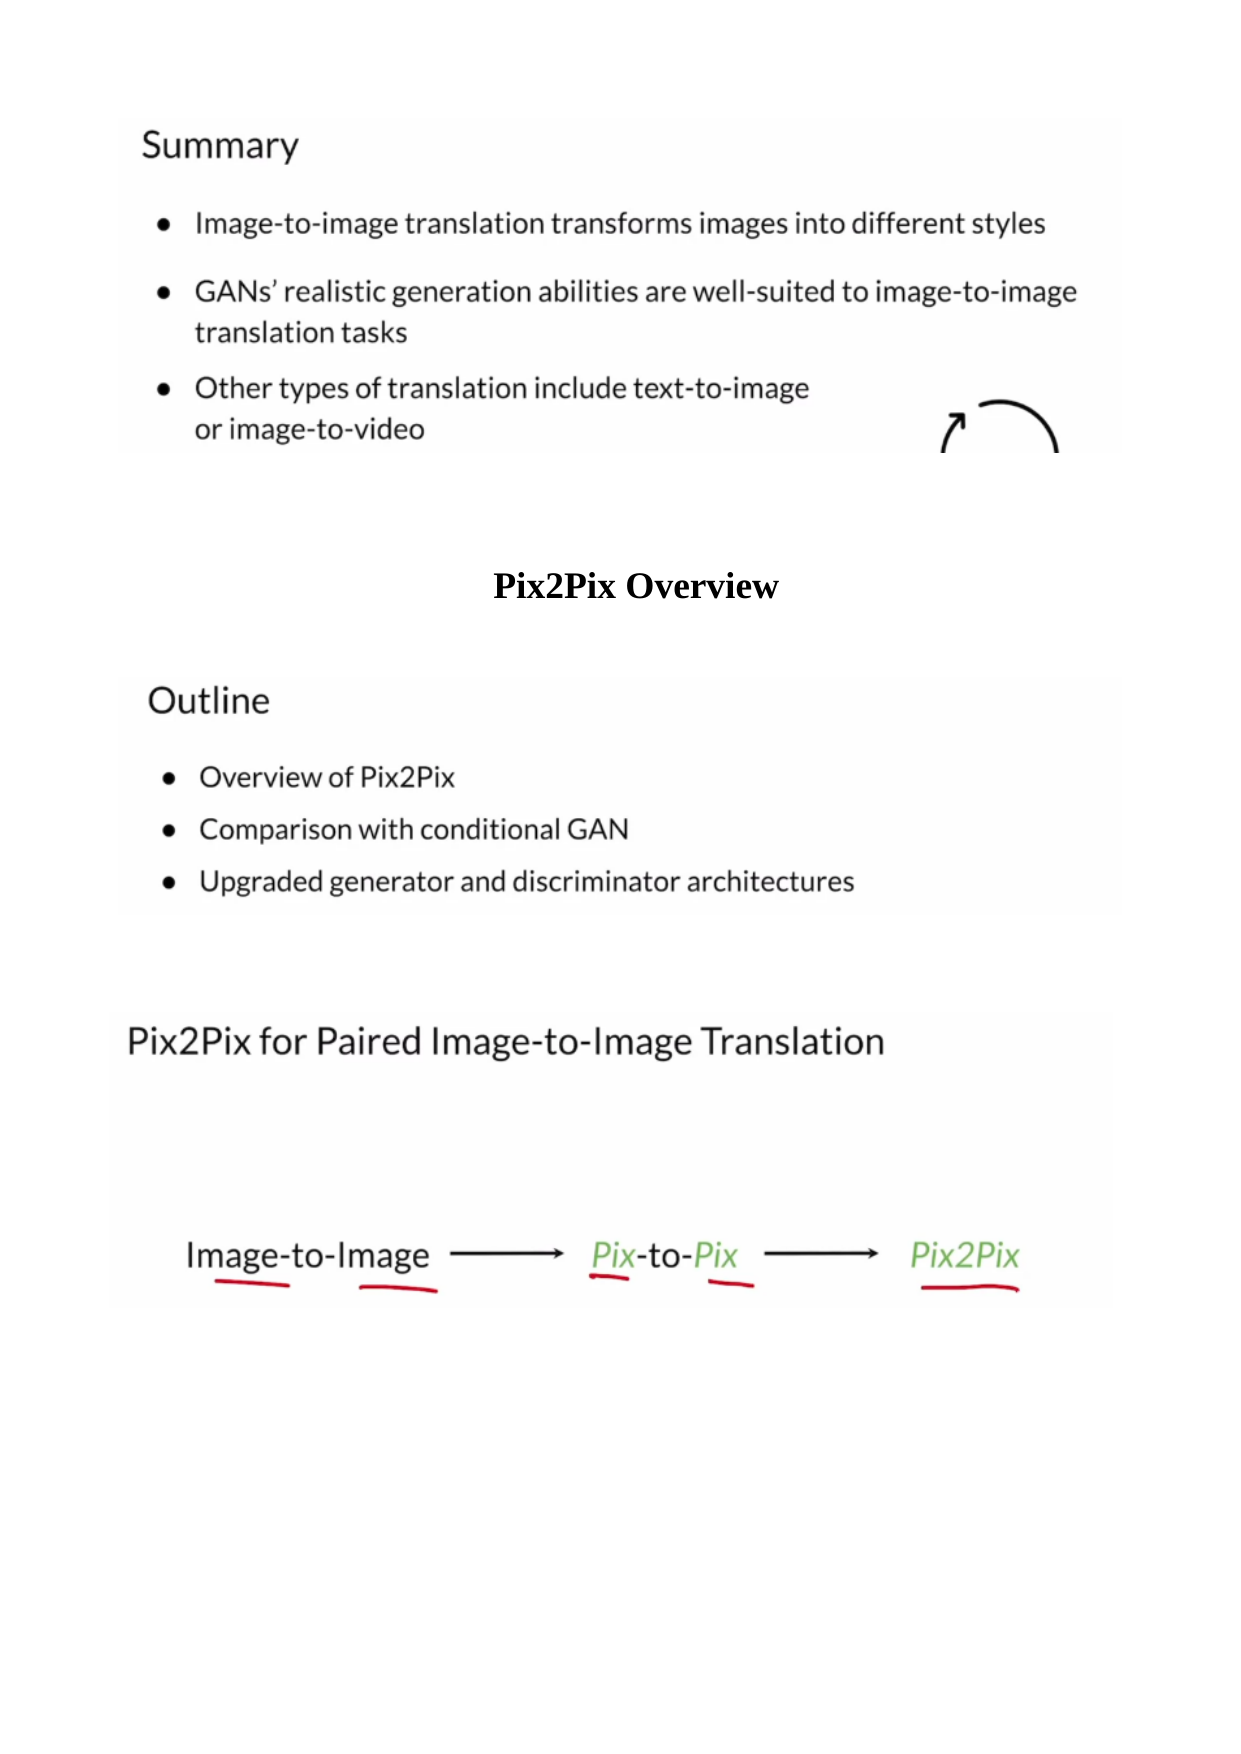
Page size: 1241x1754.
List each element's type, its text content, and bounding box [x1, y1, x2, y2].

picture [108, 1012, 1113, 1308]
subtitle Pix2Pix Overview [118, 563, 1122, 607]
picture [118, 677, 1123, 915]
picture [118, 118, 1123, 453]
